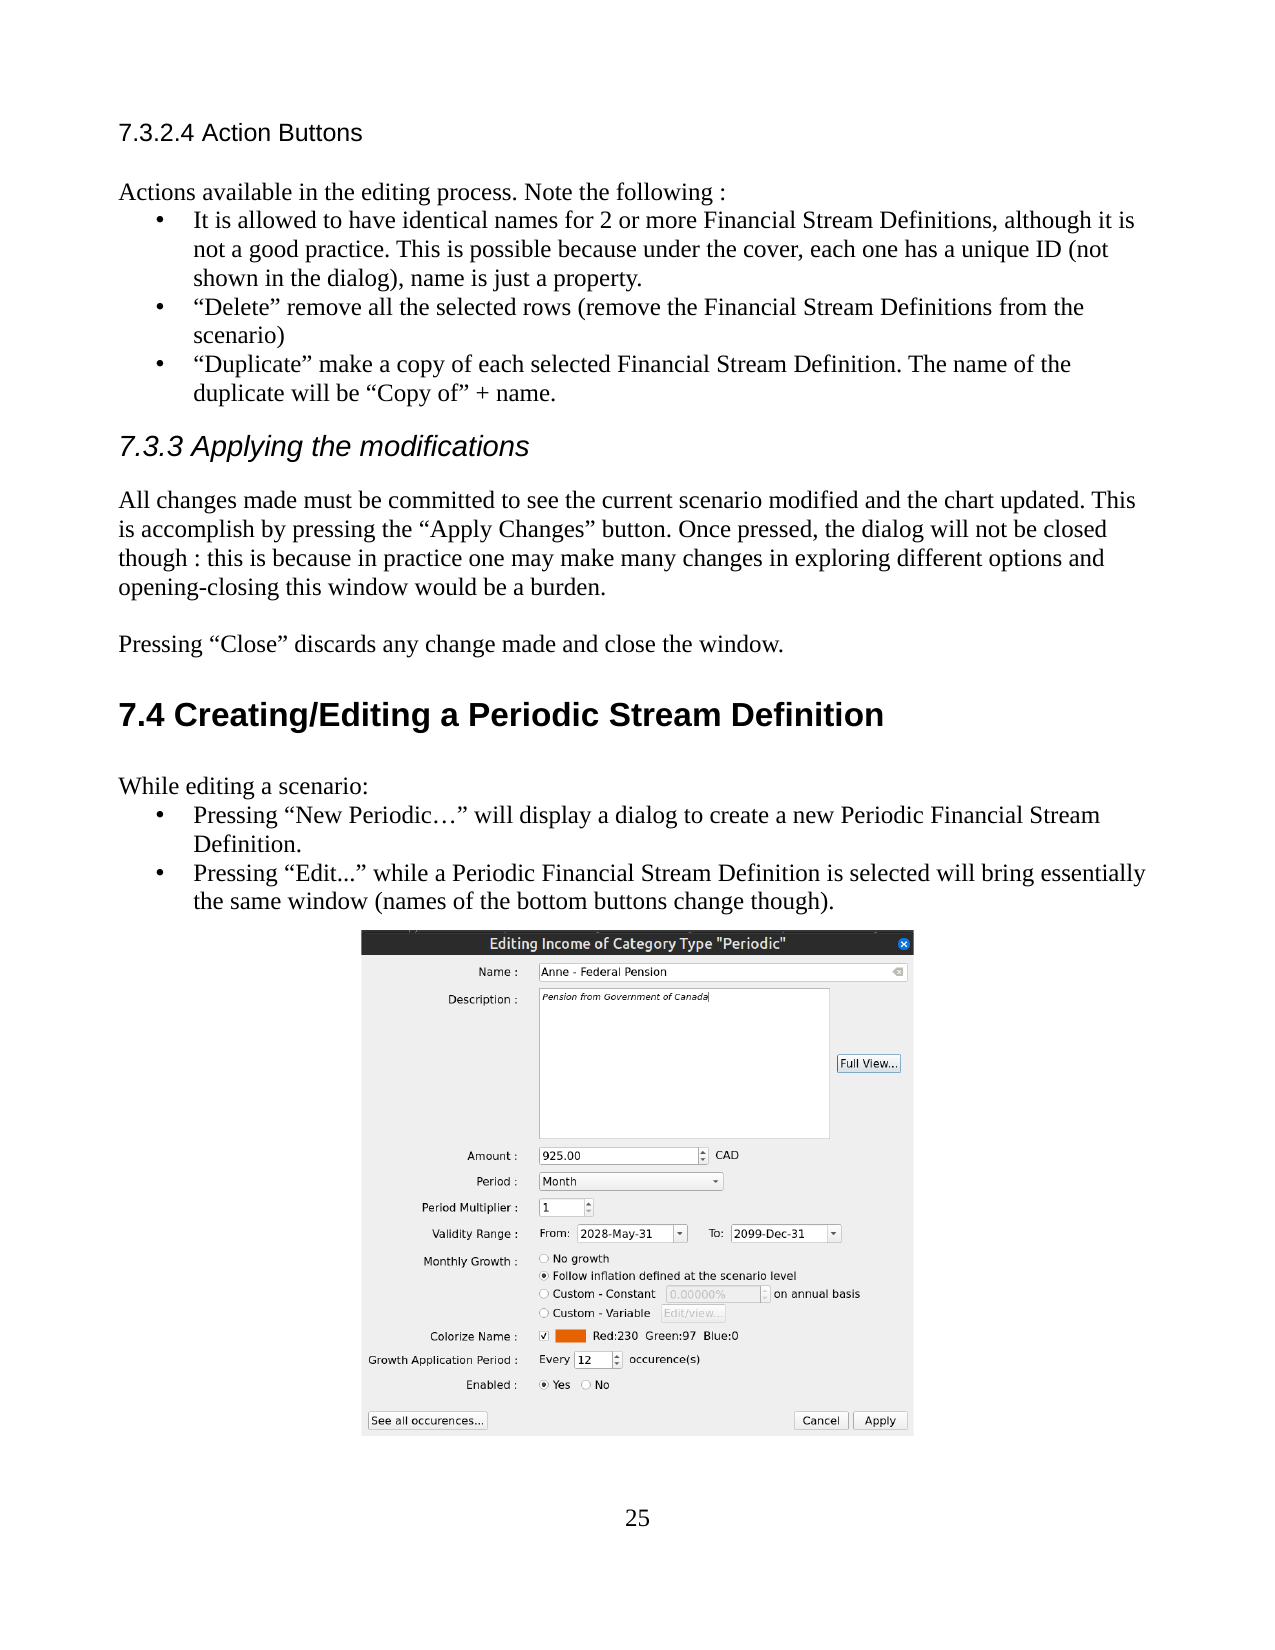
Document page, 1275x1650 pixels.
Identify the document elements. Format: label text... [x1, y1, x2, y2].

list “Duplicate” make a copy of each selected Financial Stream Definition. The name of the duplicate will be “Copy of” + name. [156, 349, 1157, 407]
text Pressing “Close” discards any change made and close the window. [118, 629, 1157, 658]
subtitle Creating/Editing a Periodic Stream Definition [118, 695, 1157, 734]
list Pressing “Edit...” while a Periodic Financial Stream Definition is selected will bring essentially the same window (names of the bottom buttons change though). [156, 858, 1157, 915]
list Pressing “New Periodic…” will display a dialog to create a new Periodic Financial Stream Definition. [156, 800, 1157, 858]
text While editing a scenario: [118, 771, 1157, 800]
subtitle Action Buttons [118, 118, 1157, 147]
text All changes made must be committed to see the current scenario modified and the chart updated. This is accomplish by pressing the “Apply Changes” button. Once pressed, the dialog will not be closed though : this is because in practice one may make many changes in exploring different options and opening-closing this window would be a burden. [118, 485, 1157, 600]
picture [361, 930, 914, 1436]
text Actions available in the editing process. Note the following : [118, 177, 1157, 206]
subtitle Applying the modifications [118, 429, 1157, 463]
list “Delete” remove all the selected rows (remove the Financial Stream Definitions from the scenario) [156, 292, 1157, 349]
list It is allowed to have identical names for 2 or more Financial Stream Definitions, although it is not a good practice. This is possible because under the cover, each one has a unique ID (not shown in the dialog), name is just a property. [156, 206, 1157, 292]
